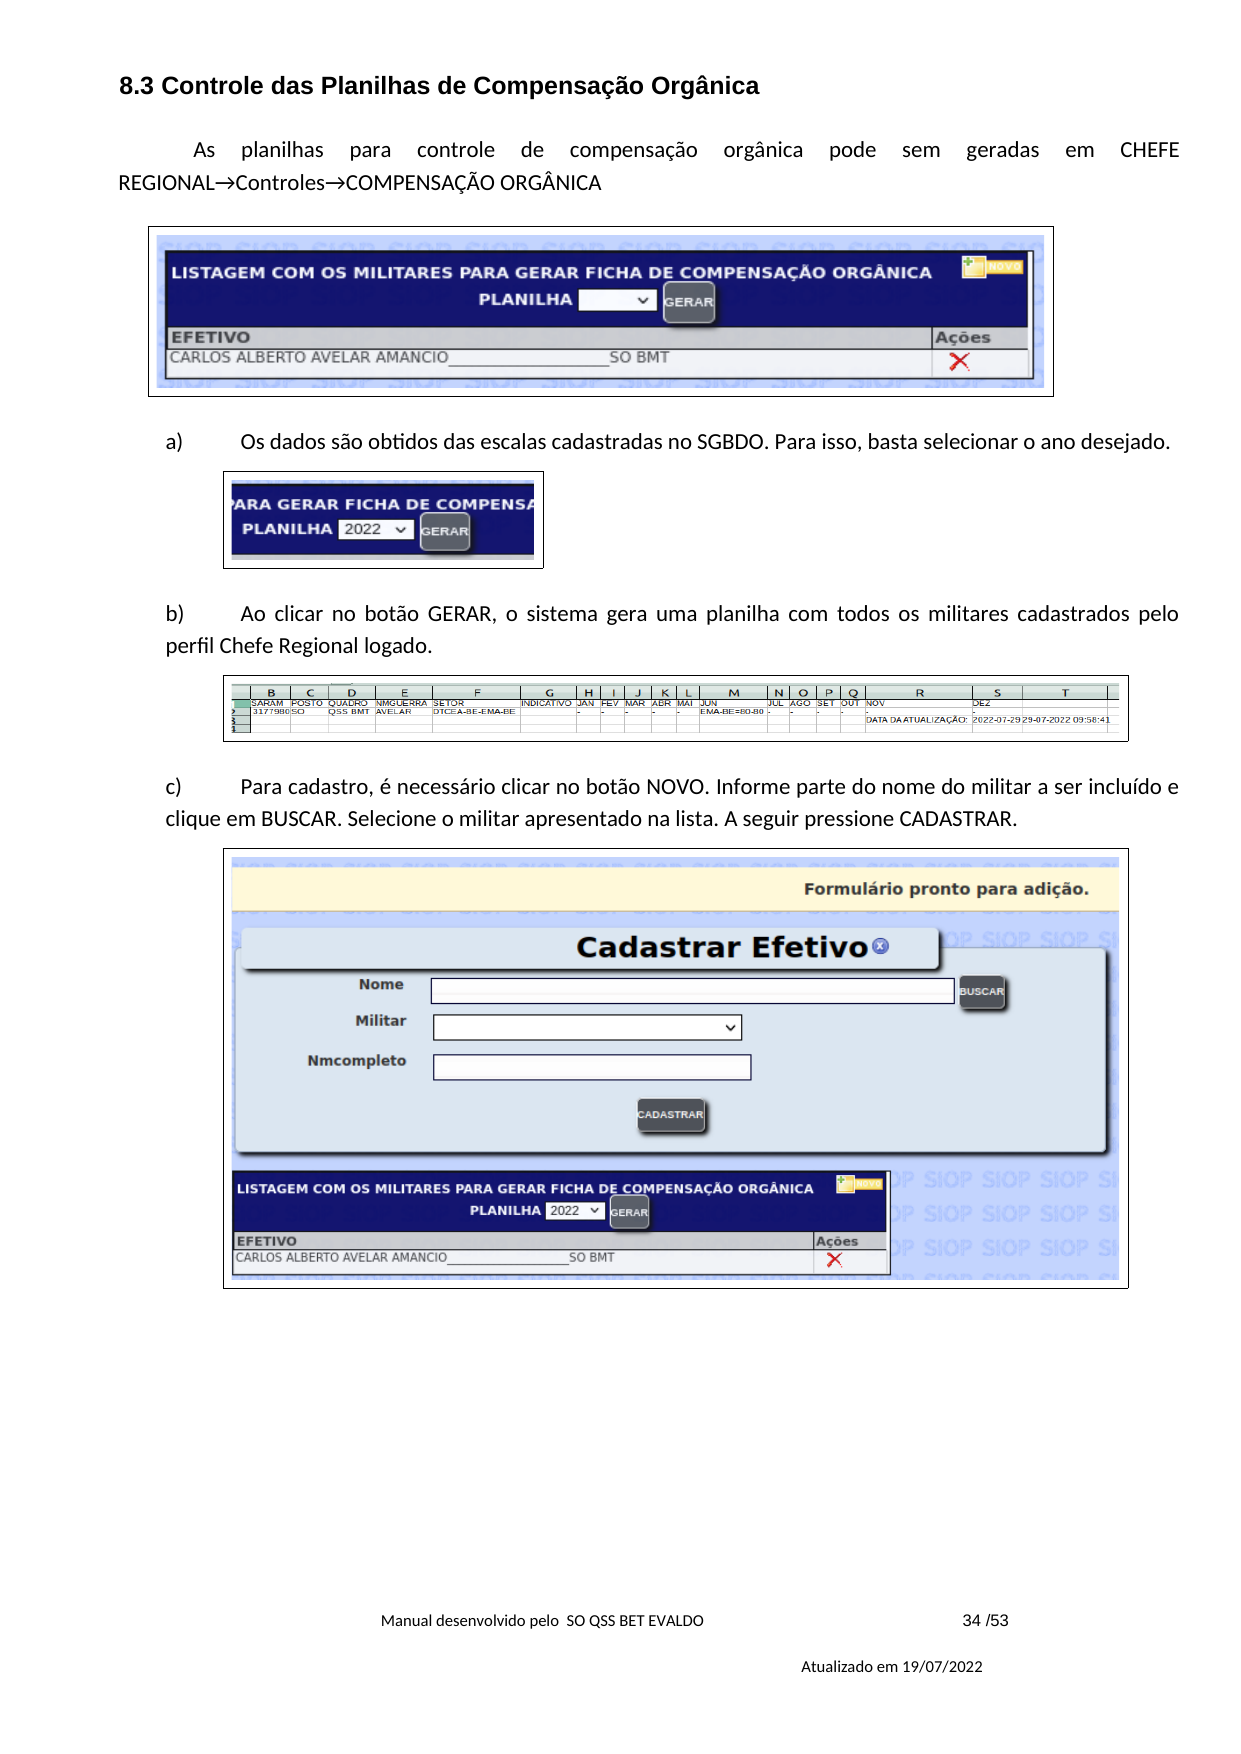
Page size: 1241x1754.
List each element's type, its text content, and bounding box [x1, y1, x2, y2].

picture [231, 480, 534, 560]
list Os dados são obtidos das escalas cadastradas no SGBDO. Para isso, basta selecionar o ano desejado. [165, 427, 1181, 455]
subtitle 8.3 Controle das Planilhas de Compensação Orgânica [118, 71, 1024, 99]
picture [231, 683, 1120, 733]
list Ao clicar no botão GERAR, o sistema gera uma planilha com todos os militares cadastrados pelo perfil Chefe Regional logado. [165, 599, 1181, 659]
list Para cadastro, é necessário clicar no botão NOVO. Informe parte do nome do militar a ser incluído e clique em BUSCAR. Selecione o militar apresentado na lista. A seguir pressione CADASTRAR. [165, 772, 1181, 832]
picture [156, 235, 1045, 388]
picture [231, 857, 1120, 1280]
text As planilhas para controle de compensação orgânica pode sem geradas em CHEFE REGIONAL→Controles→COMPENSAÇÃO ORGÂNICA [118, 136, 1181, 196]
